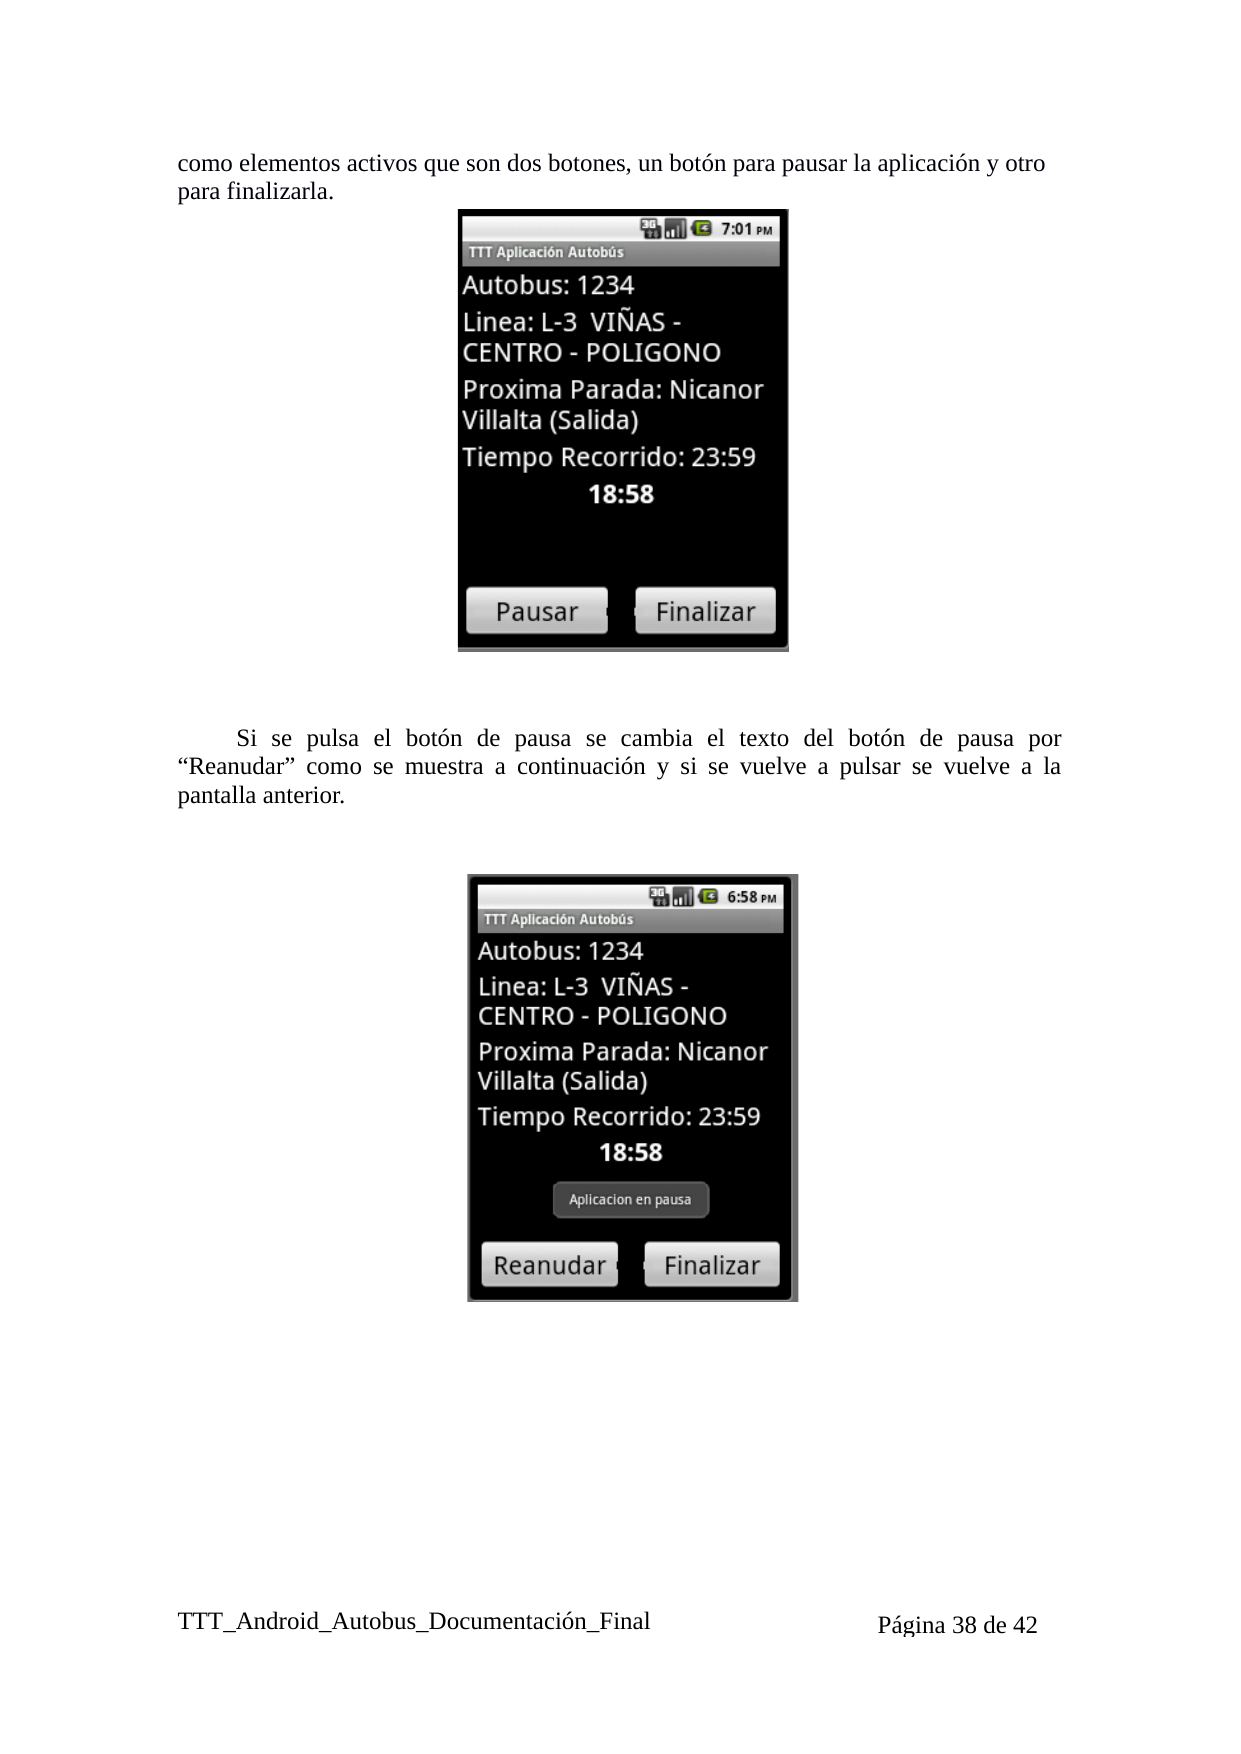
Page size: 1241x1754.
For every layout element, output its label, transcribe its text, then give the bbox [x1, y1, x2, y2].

picture [549, 209, 789, 652]
text como elementos activos que son dos botones, un botón para pausar la aplicación y otro para finalizarla. [177, 148, 1063, 205]
text Si se pulsa el botón de pausa se cambia el texto del botón de pausa por “Reanudar” como se muestra a continuación y si se vuelve a pulsar se vuelve a la pantalla anterior. [177, 723, 1063, 809]
picture [557, 874, 799, 1302]
